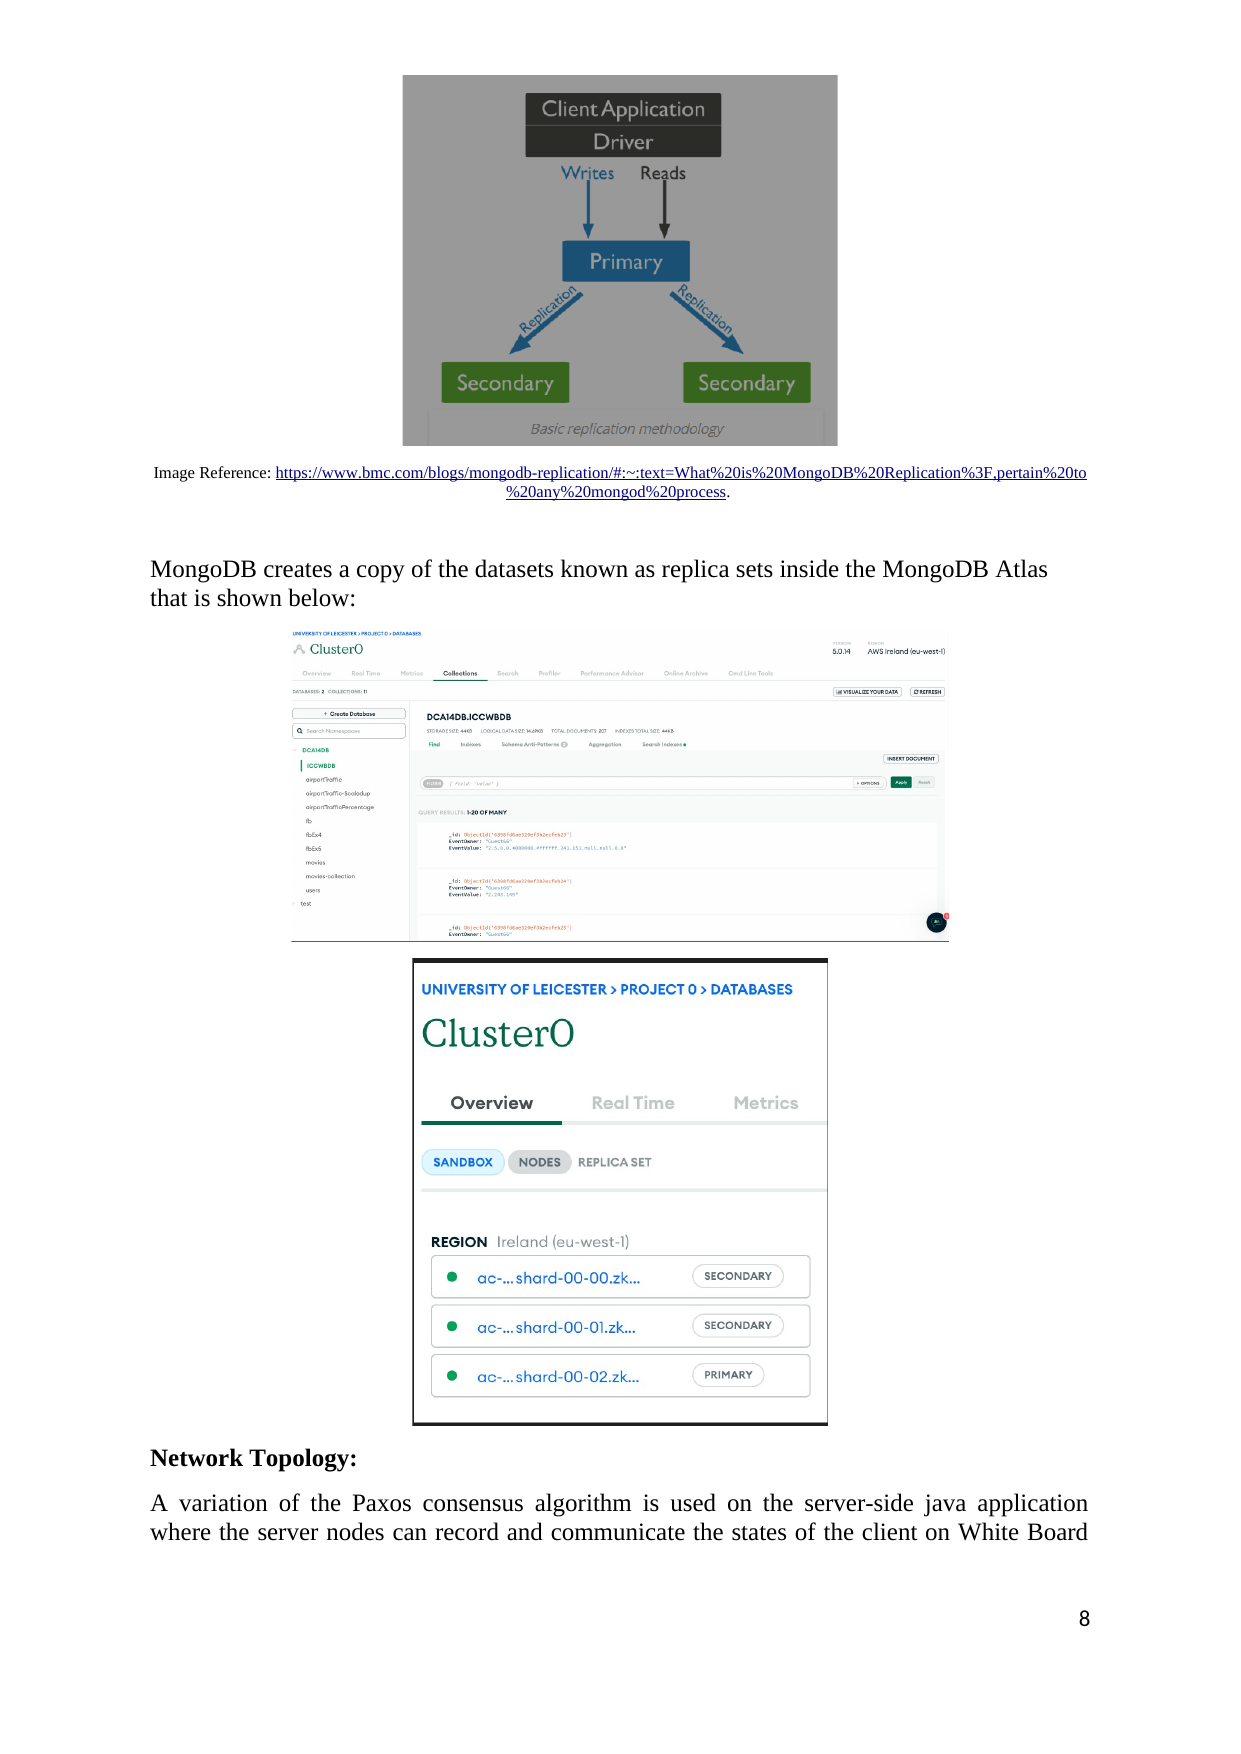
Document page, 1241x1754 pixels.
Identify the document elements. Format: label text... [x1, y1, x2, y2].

text Image Reference: https://www.bmc.com/blogs/mongodb-replication/#:~:text=What%20is%20MongoDB%20Replication%3F,pertain%20to%20any%20mongod%20process. [150, 463, 1090, 501]
text A variation of the Paxos consensus algorithm is used on the server-side java application where the server nodes can record and communicate the states of the client on White Board [150, 1488, 1090, 1546]
text MongoDB creates a copy of the datasets known as replica sets inside the MongoDB Atlas that is shown below: [150, 554, 1090, 611]
text Network Topology: [150, 1443, 1090, 1472]
